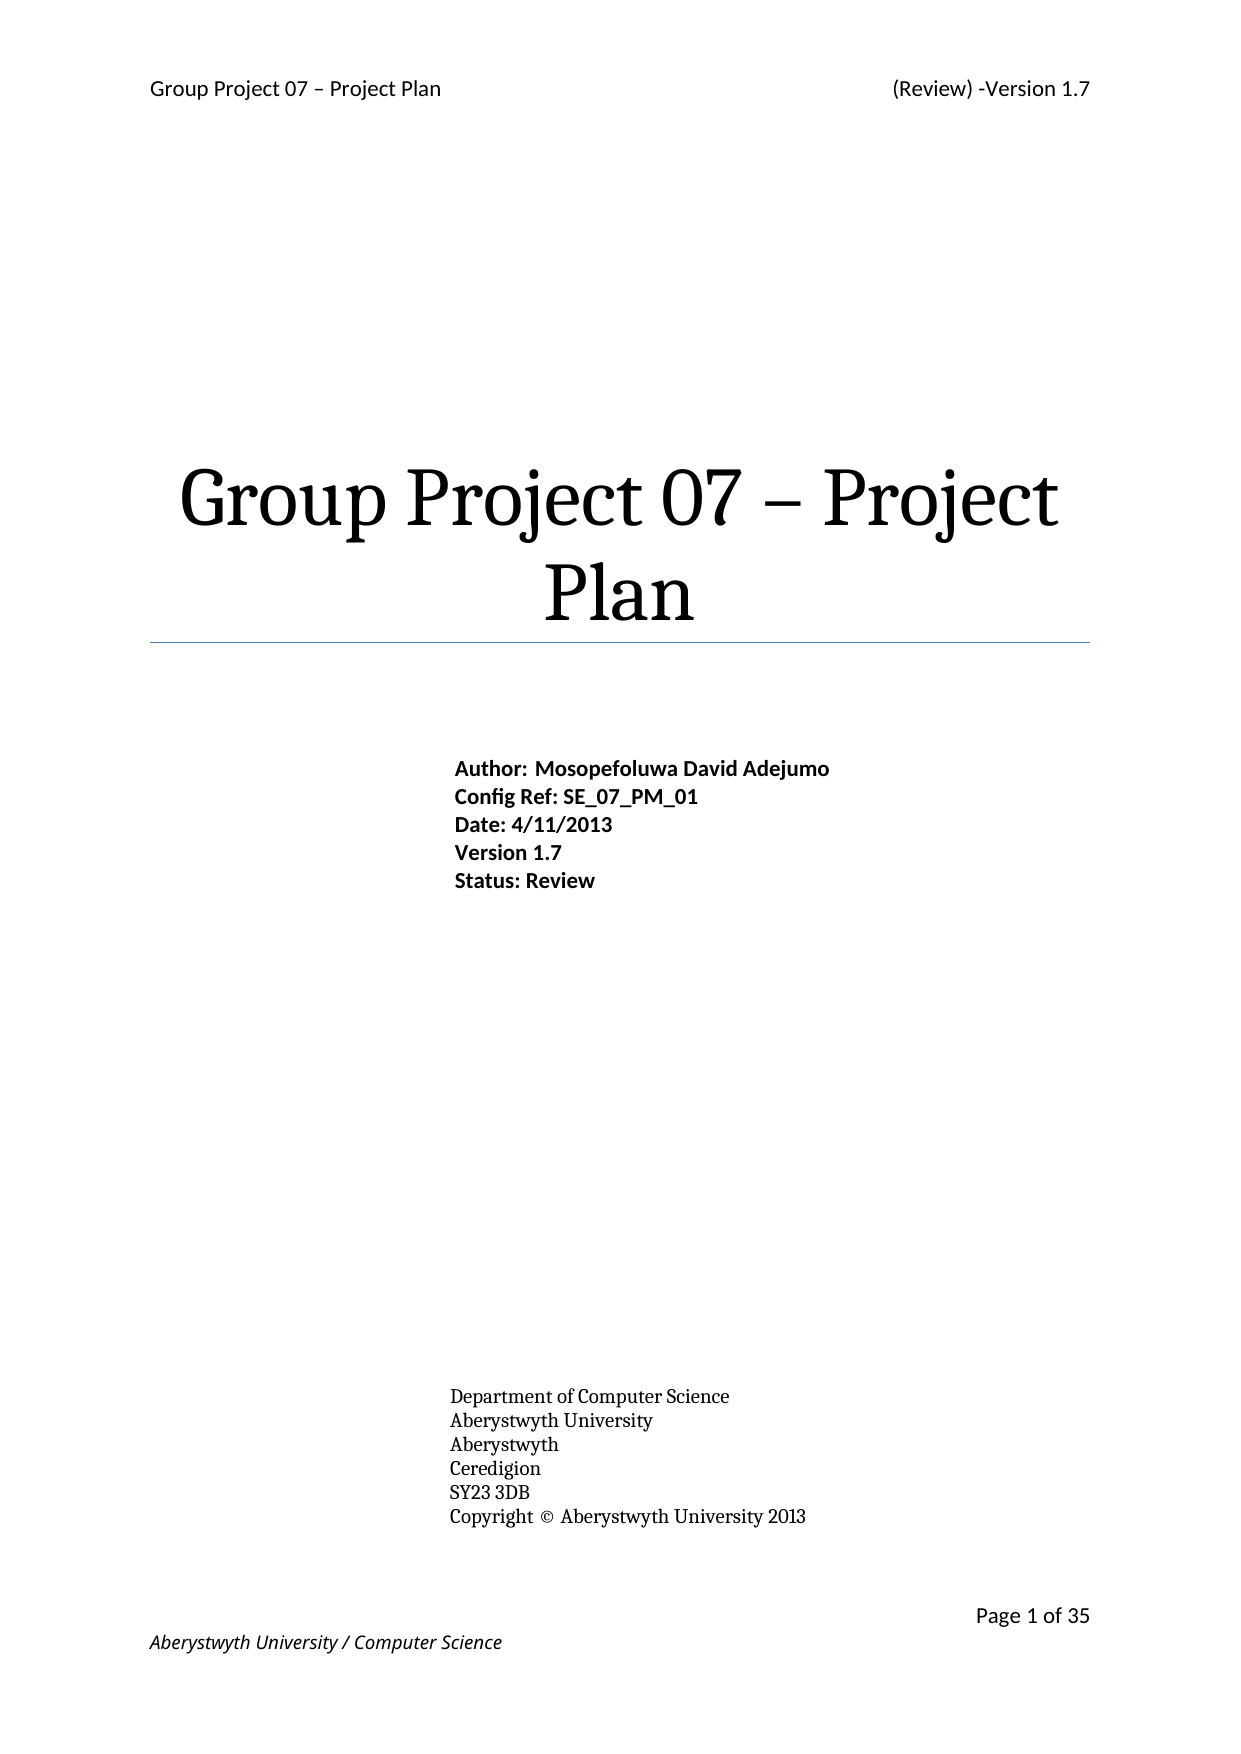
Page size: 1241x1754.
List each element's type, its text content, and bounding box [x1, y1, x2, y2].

table_cell [150, 643, 1090, 717]
table_cell [150, 717, 1090, 754]
table_header [150, 150, 1090, 450]
text SY23 3DB [450, 1481, 1090, 1504]
text Aberystwyth University [450, 1409, 1090, 1433]
text Department of Computer Science [450, 1385, 1090, 1409]
table_cell Author: Mosopefoluwa David Adejumo Config Ref: SE_07_PM_01 [150, 754, 1090, 810]
table_cell [150, 894, 1090, 932]
text Ceredigion [450, 1457, 1090, 1481]
text Copyright © Aberystwyth University 2013 [375, 1504, 1090, 1528]
text Aberystwyth [450, 1433, 1090, 1457]
table_cell Date: 4/11/2013 Version 1.7 Status: Review [150, 810, 1090, 894]
table_cell Group Project 07 – Project Plan [150, 450, 1090, 642]
